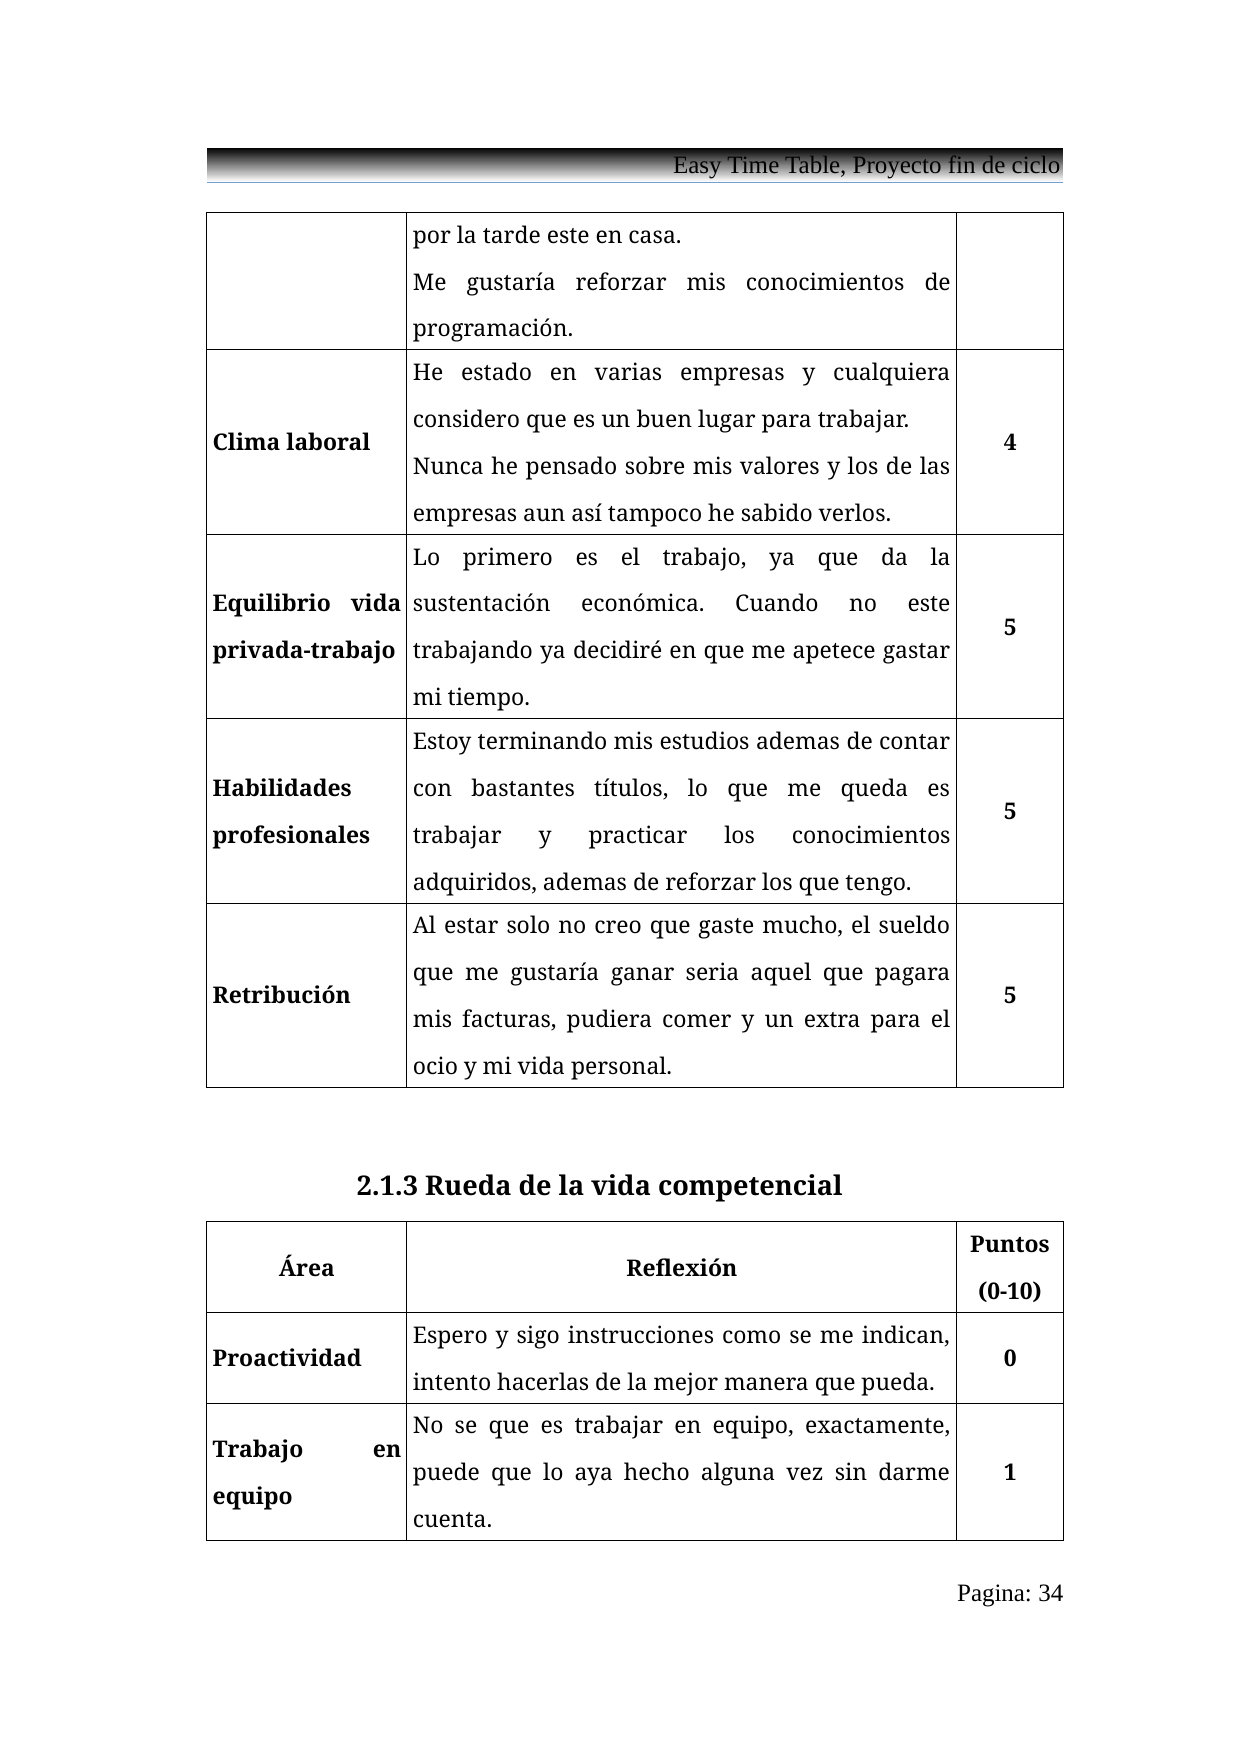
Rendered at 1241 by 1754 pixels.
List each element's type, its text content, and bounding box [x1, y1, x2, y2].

table_cell por la tarde este en casa. Me gustaría reforzar mis conocimientos de programación. [407, 213, 956, 349]
table_header Área [207, 1222, 406, 1312]
table_cell Retribución [207, 904, 406, 1087]
table_header Puntos (0-10) [957, 1222, 1063, 1312]
table_cell 5 [957, 904, 1063, 1087]
table_cell Al estar solo no creo que gaste mucho, el sueldo que me gustaría ganar seria aquel que pagara mis facturas, pudiera comer y un extra para el ocio y mi vida personal. [407, 904, 956, 1087]
table_header Reflexión [407, 1222, 956, 1312]
table_cell Clima laboral [207, 350, 406, 534]
table_cell Habilidades profesionales [207, 719, 406, 902]
table_cell [207, 213, 406, 349]
text 2.1.3 Rueda de la vida competencial [207, 1166, 1063, 1203]
table_cell Trabajo en equipo [207, 1404, 406, 1540]
table_cell [957, 213, 1063, 349]
table_cell Estoy terminando mis estudios ademas de contar con bastantes títulos, lo que me queda es trabajar y practicar los conocimientos adquiridos, ademas de reforzar los que tengo. [407, 719, 956, 902]
table_cell No se que es trabajar en equipo, exactamente, puede que lo aya hecho alguna vez sin darme cuenta. [407, 1404, 956, 1540]
table_cell 4 [957, 350, 1063, 534]
table_cell Espero y sigo instrucciones como se me indican, intento hacerlas de la mejor manera que pueda. [407, 1313, 956, 1402]
table_cell 5 [957, 535, 1063, 718]
table_cell 5 [957, 719, 1063, 902]
table_cell Proactividad [207, 1313, 406, 1402]
table_cell He estado en varias empresas y cualquiera considero que es un buen lugar para trabajar. Nunca he pensado sobre mis valores y los de las empresas aun así tampoco he sabido verlos. [407, 350, 956, 534]
table_cell 1 [957, 1404, 1063, 1540]
table_cell 0 [957, 1313, 1063, 1402]
table_cell Lo primero es el trabajo, ya que da la sustentación económica. Cuando no este trabajando ya decidiré en que me apetece gastar mi tiempo. [407, 535, 956, 718]
table_cell Equilibrio vida privada-trabajo [207, 535, 406, 718]
